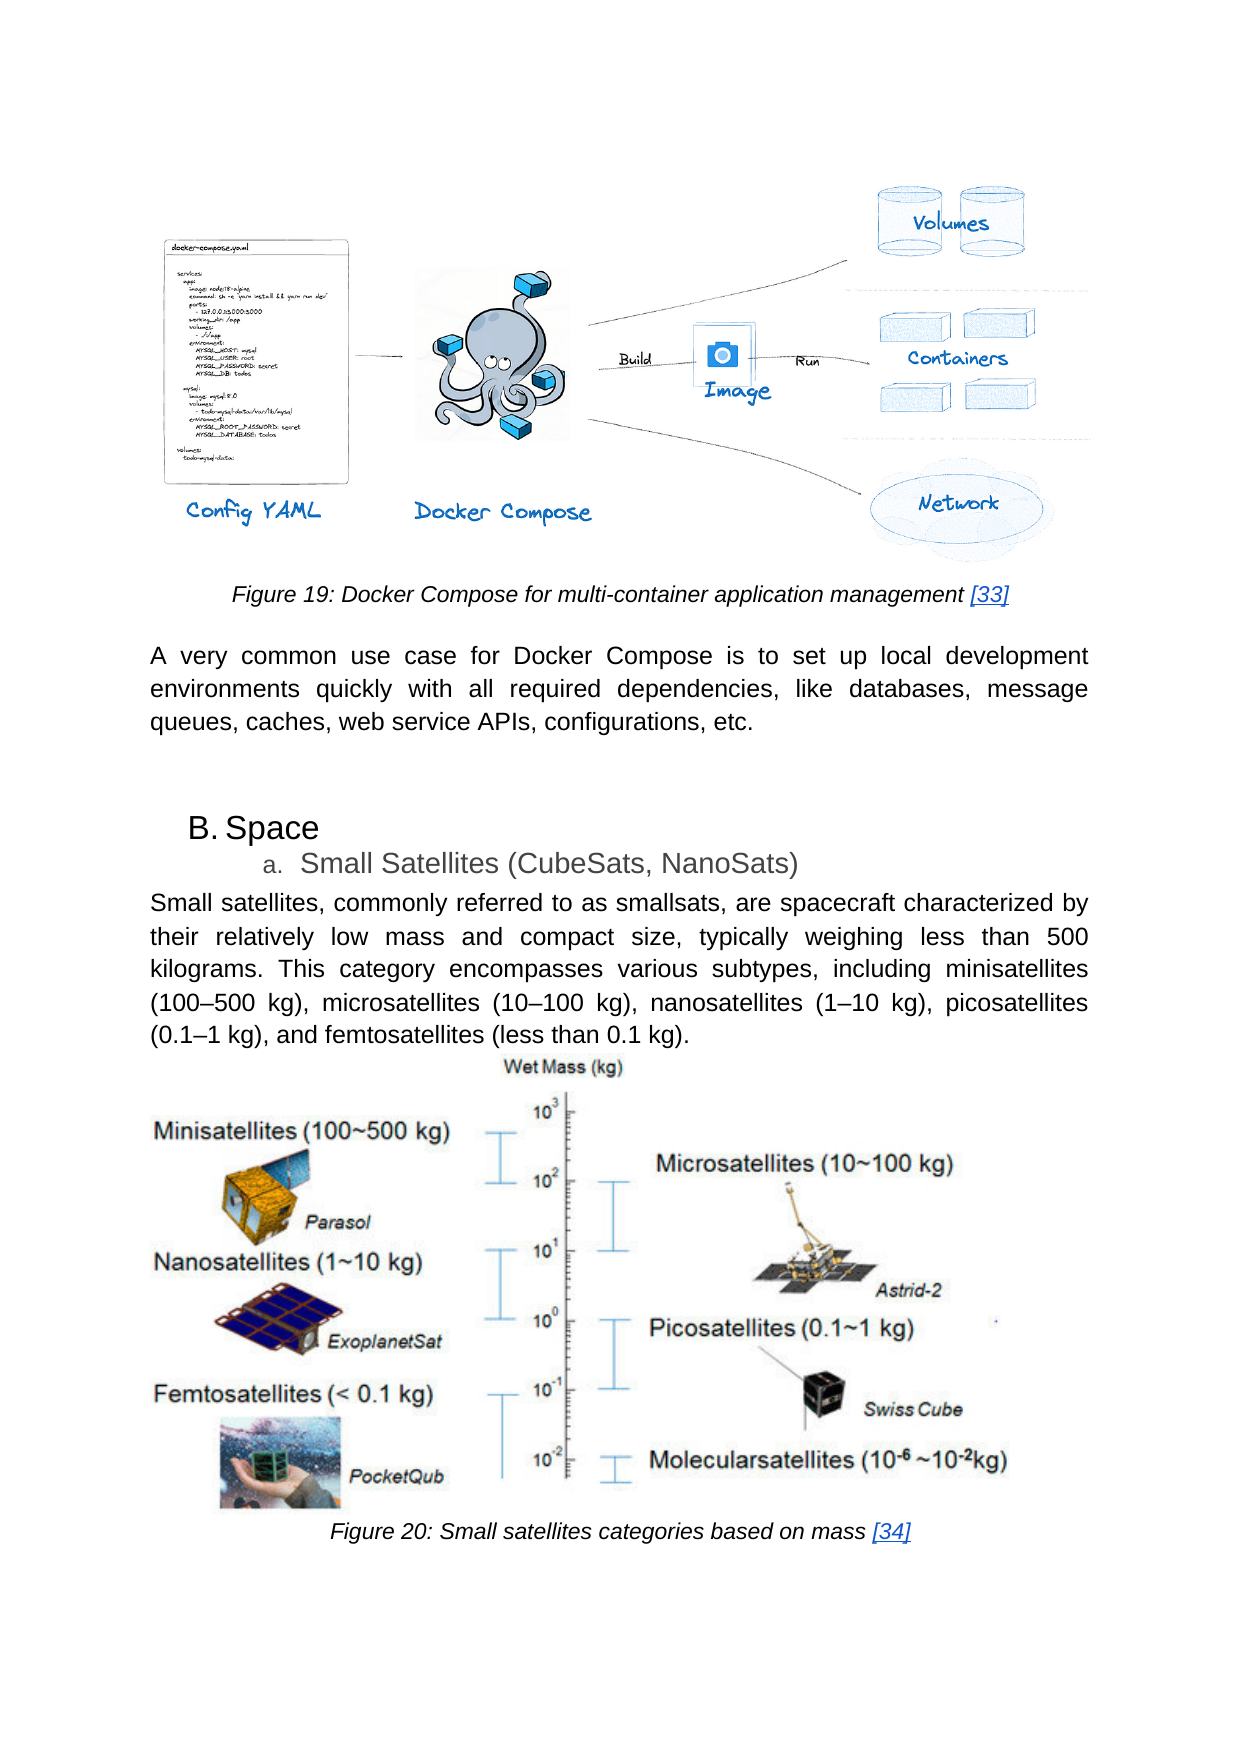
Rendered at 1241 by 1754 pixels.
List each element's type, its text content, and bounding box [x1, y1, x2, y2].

text Figure 20: Small satellites categories based on mass [34] [150, 1518, 1090, 1545]
subtitle Small Satellites (CubeSats, NanoSats) [262, 847, 1090, 880]
text ​Small satellites, commonly referred to as smallsats, are spacecraft characterized by their relatively low mass and compact size, typically weighing less than 500 kilograms. This category encompasses various subtypes, including minisatellites (100–500 kg), microsatellites (10–100 kg), nanosatellites (1–10 kg), picosatellites (0.1–1 kg), and femtosatellites (less than 0.1 kg). ​ [150, 888, 1090, 1049]
text Figure 19: Docker Compose for multi-container application management [33] [150, 581, 1090, 607]
subtitle Space [187, 808, 1090, 847]
picture [150, 1053, 1010, 1515]
text A very common use case for Docker Compose is to set up local development environments quickly with all required dependencies, like databases, message queues, caches, web service APIs, configurations, etc. [150, 641, 1090, 736]
picture [150, 150, 1091, 577]
